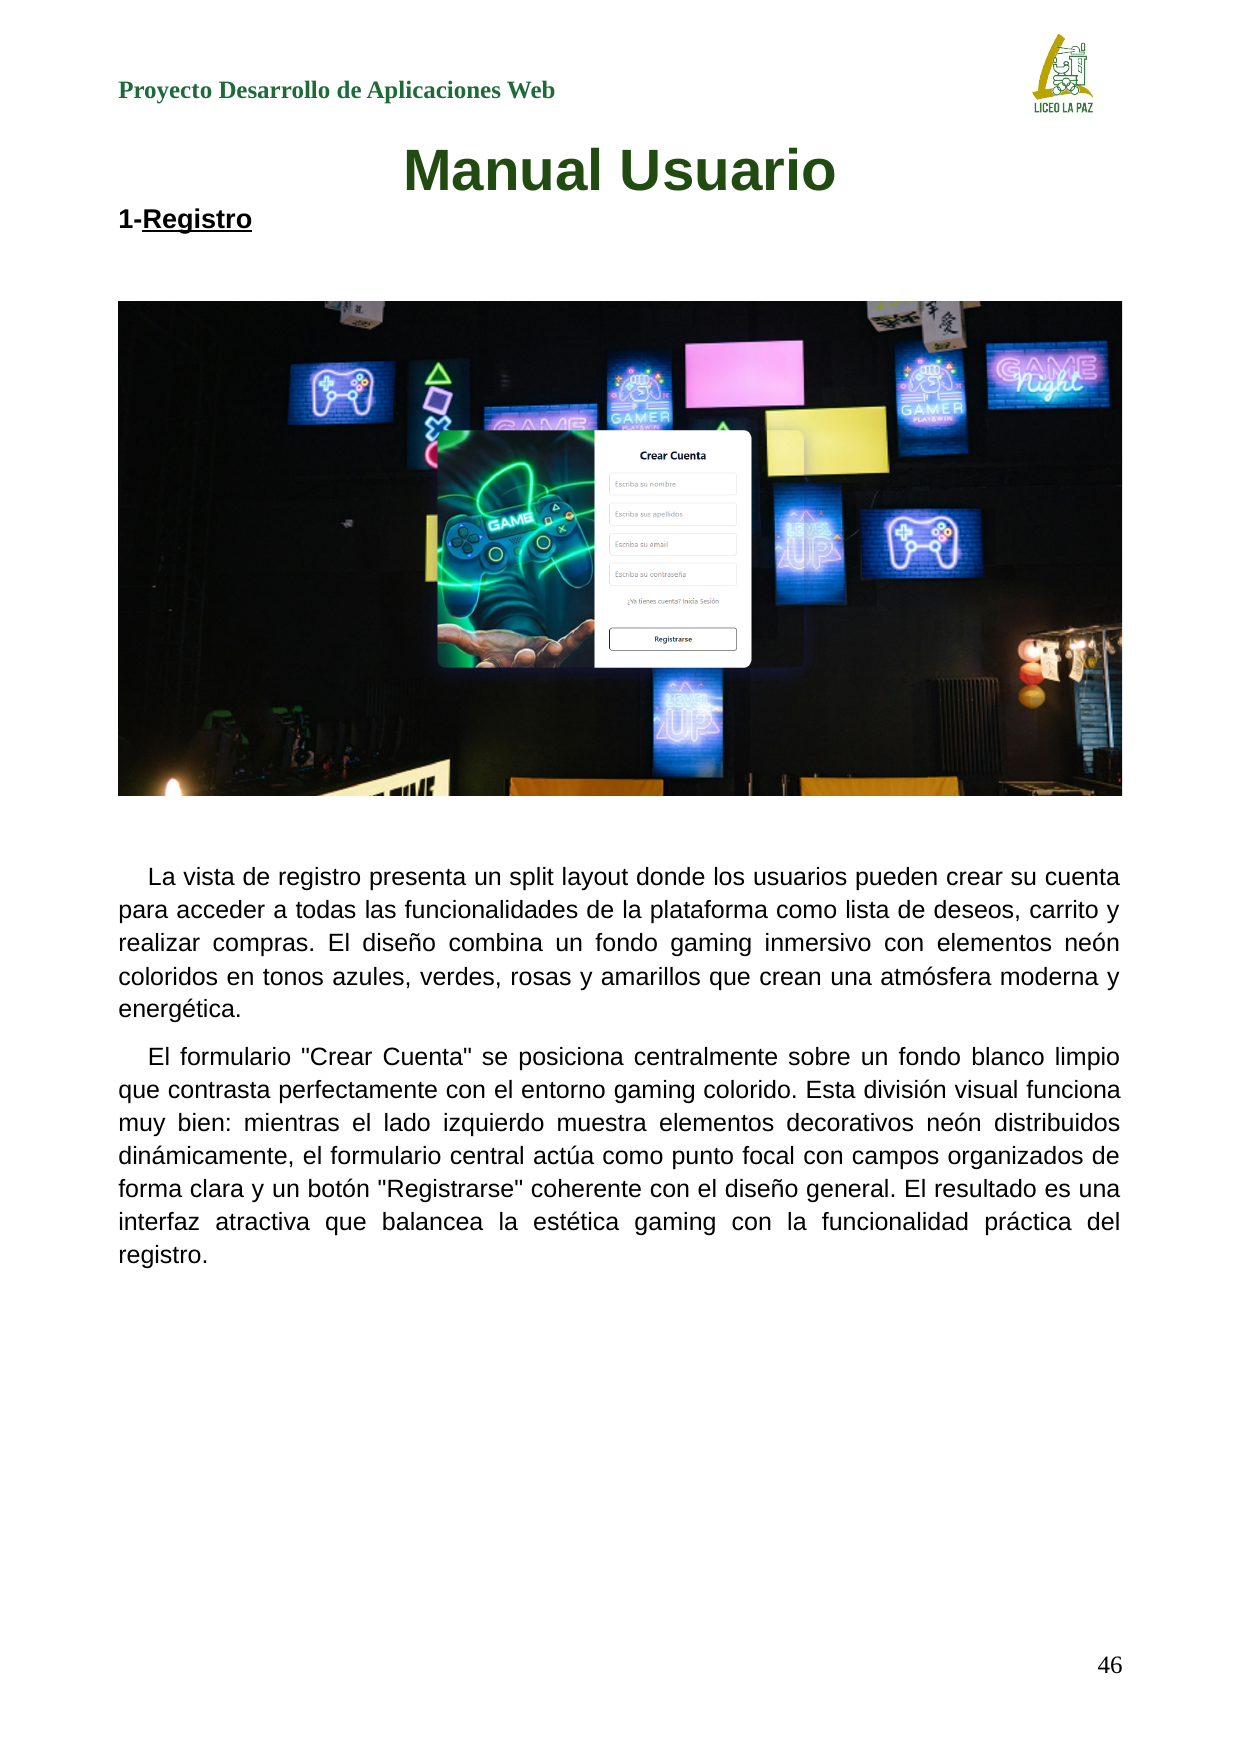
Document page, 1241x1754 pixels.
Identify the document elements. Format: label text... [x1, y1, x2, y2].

subtitle Manual Usuario [118, 136, 1122, 203]
picture [118, 301, 1123, 796]
text La vista de registro presenta un split layout donde los usuarios pueden crear su cuenta para acceder a todas las funcionalidades de la plataforma como lista de deseos, carrito y realizar compras. El diseño combina un fondo gaming inmersivo con elementos neón coloridos en tonos azules, verdes, rosas y amarillos que crean una atmósfera moderna y energética. [118, 862, 1122, 1023]
subtitle 1-Registro [118, 203, 1122, 234]
picture [1025, 26, 1100, 121]
text El formulario "Crear Cuenta" se posiciona centralmente sobre un fondo blanco limpio que contrasta perfectamente con el entorno gaming colorido. Esta división visual funciona muy bien: mientras el lado izquierdo muestra elementos decorativos neón distribuidos dinámicamente, el formulario central actúa como punto focal con campos organizados de forma clara y un botón "Registrarse" coherente con el diseño general. El resultado es una interfaz atractiva que balancea la estética gaming con la funcionalidad práctica del registro. [118, 1042, 1122, 1269]
